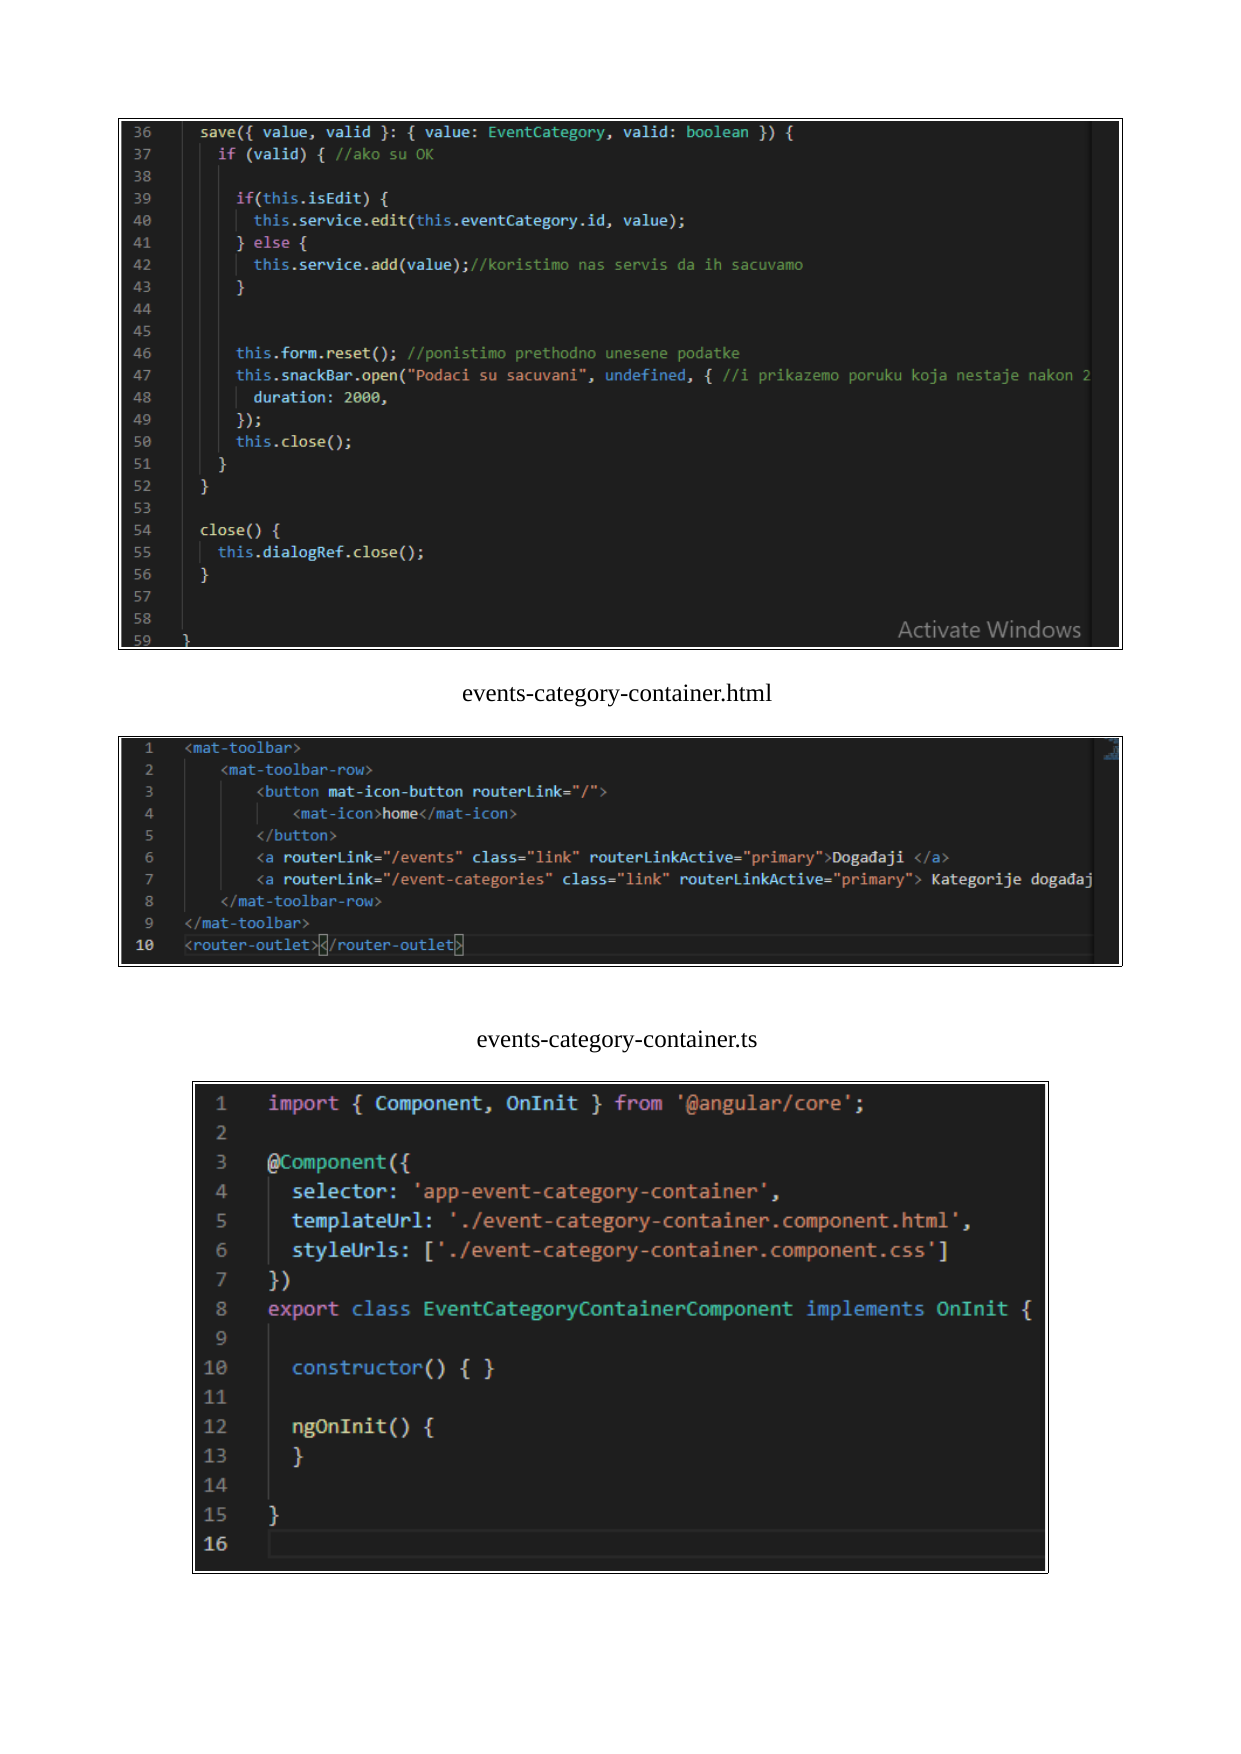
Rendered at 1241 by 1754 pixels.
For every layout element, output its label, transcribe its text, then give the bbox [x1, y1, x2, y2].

text events-category-container.ts [118, 1024, 1122, 1052]
picture [195, 1084, 1046, 1571]
picture [121, 738, 1119, 964]
text events-category-container.html [118, 678, 1122, 707]
picture [121, 121, 1119, 647]
